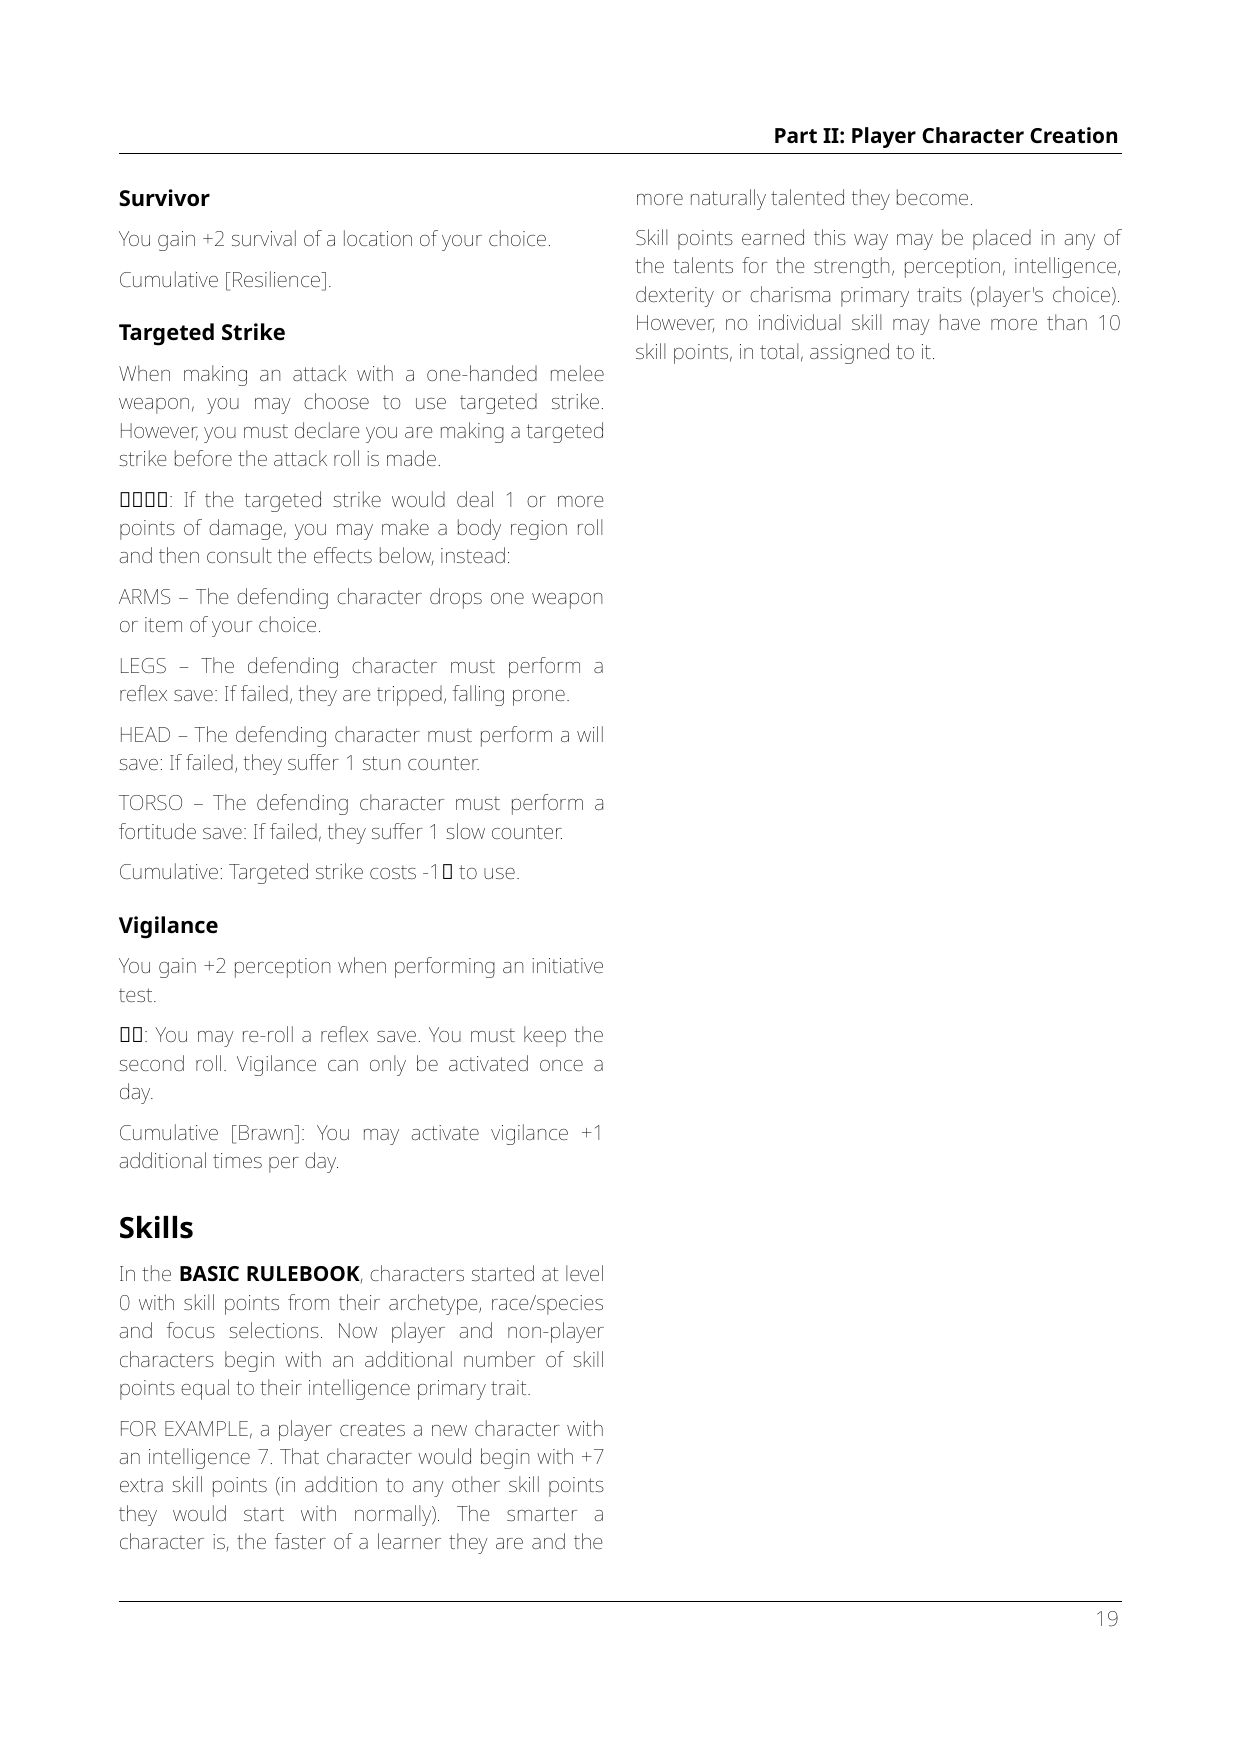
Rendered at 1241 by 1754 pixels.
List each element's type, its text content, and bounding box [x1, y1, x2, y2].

text Cumulative [Resilience]. [118, 265, 605, 293]
text When making an attack with a one-handed melee weapon, you may choose to use targeted strike. However, you must declare you are making a targeted strike before the attack roll is made. [118, 359, 605, 473]
text HEAD – The defending character must perform a will save: If failed, they suffer 1 stun counter. [118, 720, 605, 777]
text ARMS – The defending character drops one weapon or item of your choice. [118, 582, 605, 639]
text Cumulative [Brawn]: You may activate vigilance +1 additional times per day. [118, 1118, 605, 1174]
text more naturally talented they become. [635, 183, 1122, 211]
text Targeted Strike [118, 317, 605, 347]
subtitle Skills [118, 1207, 605, 1247]
text : You may re-roll a reflex save. You must keep the second roll. Vigilance can only be activated once a day. [118, 1020, 605, 1106]
text Vigilance [118, 910, 605, 939]
text LEGS – The defending character must perform a reflex save: If failed, they are tripped, falling prone. [118, 651, 605, 708]
text Cumulative: Targeted strike costs -1 to use. [118, 857, 605, 886]
text FOR EXAMPLE, a player creates a new character with an intelligence 7. That character would begin with +7 extra skill points (in addition to any other skill points they would start with normally). The smarter a character is, the faster of a learner they are and the [118, 1414, 605, 1556]
text : If the targeted strike would deal 1 or more points of damage, you may make a body region roll and then consult the effects below, instead: [118, 485, 605, 570]
text Survivor [118, 183, 605, 212]
text You gain +2 perception when performing an initiative test. [118, 952, 605, 1008]
text TORSO – The defending character must perform a fortitude save: If failed, they suffer 1 slow counter. [118, 788, 605, 845]
text In the BASIC RULEBOOK, characters started at level 0 with skill points from their archetype, race/species and focus selections. Now player and non-player characters begin with an additional number of skill points equal to their intelligence primary trait. [118, 1259, 605, 1402]
text Skill points earned this way may be placed in any of the talents for the strength, perception, intelligence, dexterity or charisma primary traits (player's choice). However, no individual skill may have more than 10 skill points, in total, assigned to it. [635, 223, 1122, 365]
text You gain +2 survival of a location of your choice. [118, 224, 605, 253]
